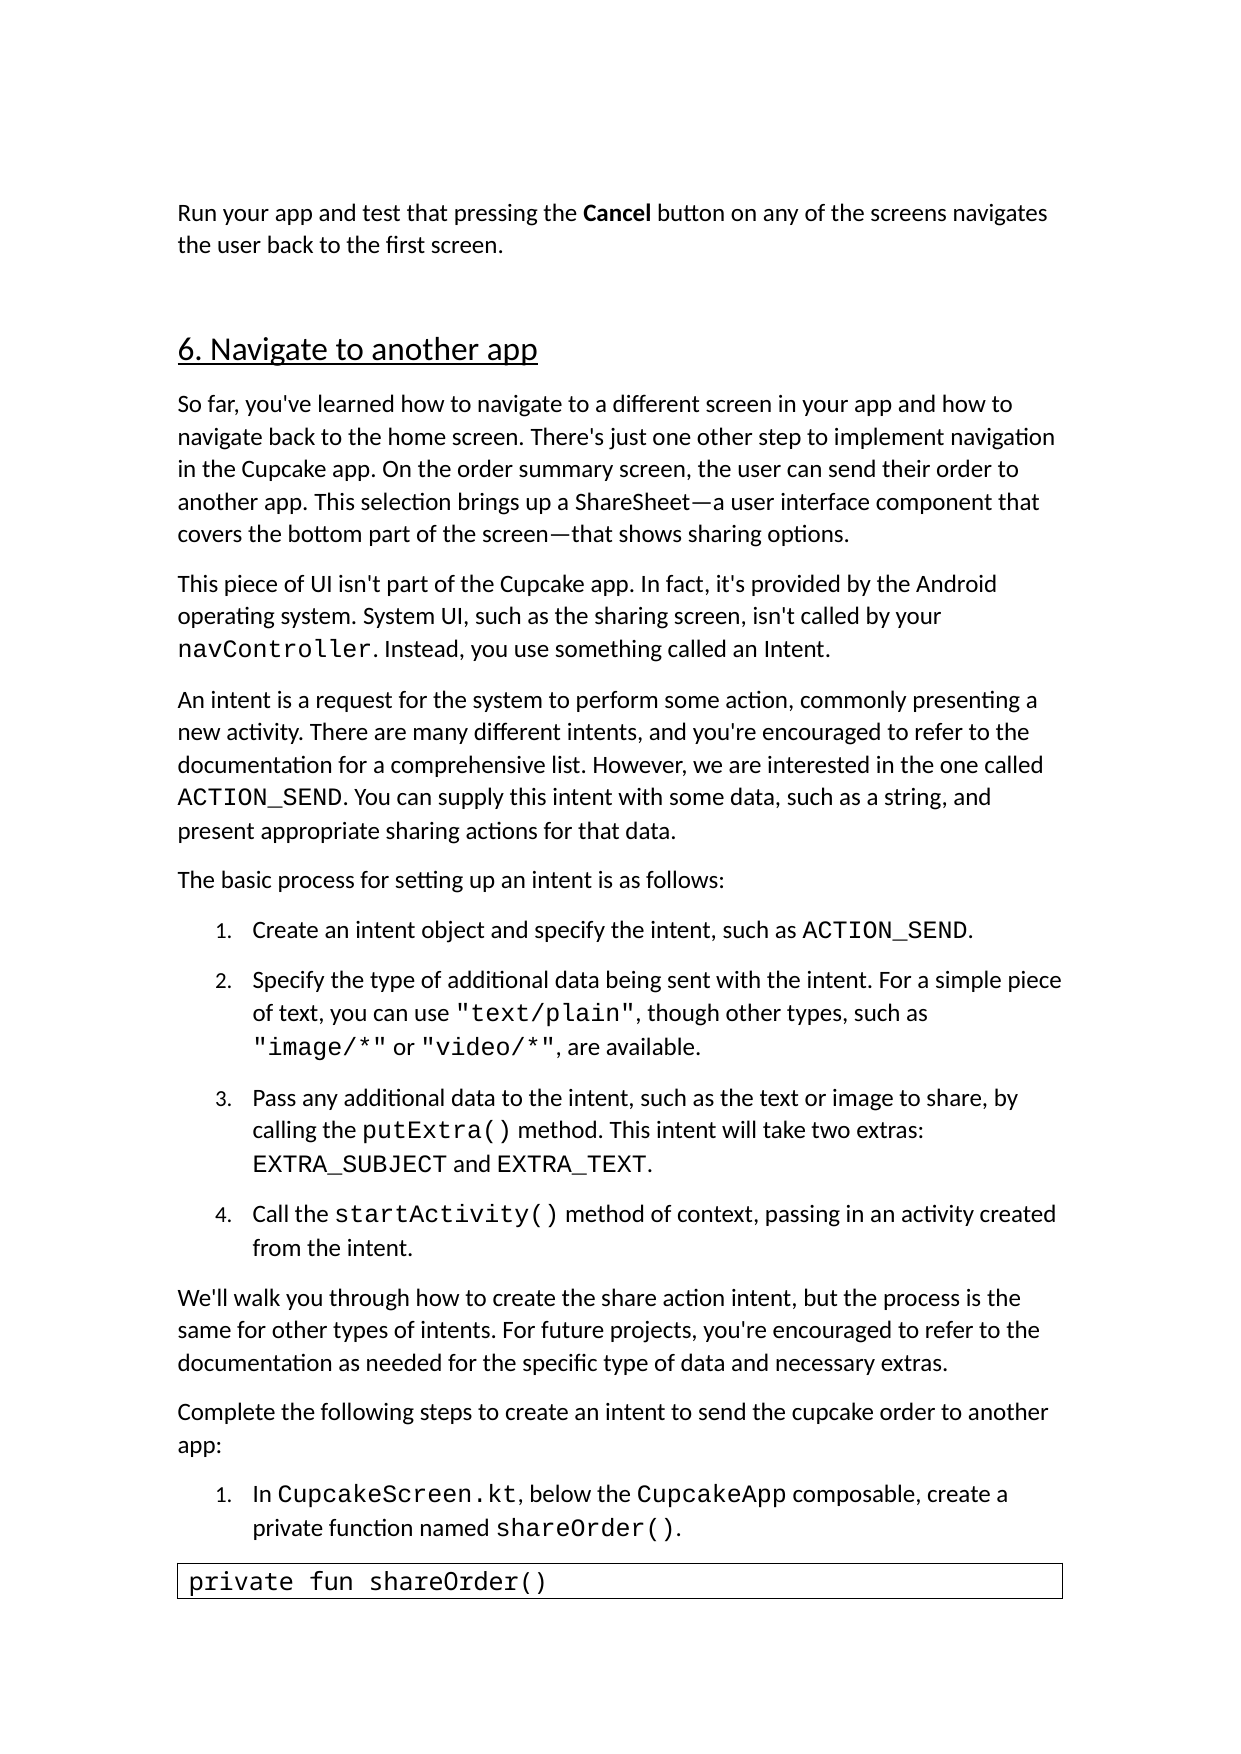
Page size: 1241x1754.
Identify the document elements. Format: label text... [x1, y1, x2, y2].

text We'll walk you through how to create the share action intent, but the process is the same for other types of intents. For future projects, you're encouraged to refer to the documentation as needed for the specific type of data and necessary extras. [177, 1282, 1063, 1377]
list In CupcakeScreen.kt, below the CupcakeApp composable, create a private function named shareOrder(). [215, 1478, 1063, 1544]
text So far, you've learned how to navigate to a different screen in your app and how to navigate back to the home screen. There's just one other step to implement navigation in the Cupcake app. On the order summary screen, the user can send their order to another app. This selection brings up a ShareSheet—a user interface component that covers the bottom part of the screen—that shows sharing options. [177, 388, 1063, 549]
list Specify the type of additional data being sent with the intent. For a simple piece of text, you can use "text/plain", though other types, such as "image/*" or "video/*", are available. [215, 964, 1063, 1063]
table_header private fun shareOrder() [178, 1564, 1062, 1598]
text An intent is a request for the system to perform some action, commonly presenting a new activity. There are many different intents, and you're encouraged to refer to the documentation for a comprehensive list. However, we are interested in the one called ACTION_SEND. You can supply this intent with some data, such as a string, and present appropriate sharing actions for that data. [177, 684, 1063, 846]
list Call the startActivity() method of context, passing in an activity created from the intent. [215, 1199, 1063, 1263]
text Complete the following steps to create an intent to send the cupcake order to another app: [177, 1396, 1063, 1459]
text This piece of UI isn't part of the Cupcake app. In fact, it's provided by the Android operating system. System UI, such as the sharing screen, isn't called by your navController. Instead, you use something called an Intent. [177, 568, 1063, 665]
text The basic process for setting up an intent is as follows: [177, 865, 1063, 895]
list Pass any additional data to the intent, such as the text or image to share, by calling the putExtra() method. This intent will take two extras: EXTRA_SUBJECT and EXTRA_TEXT. [215, 1082, 1063, 1180]
list Create an intent object and specify the intent, such as ACTION_SEND. [215, 914, 1063, 946]
text 6. Navigate to another app [177, 328, 1063, 369]
text Run your app and test that pressing the Cancel button on any of the screens navigates the user back to the first screen. [177, 197, 1063, 260]
